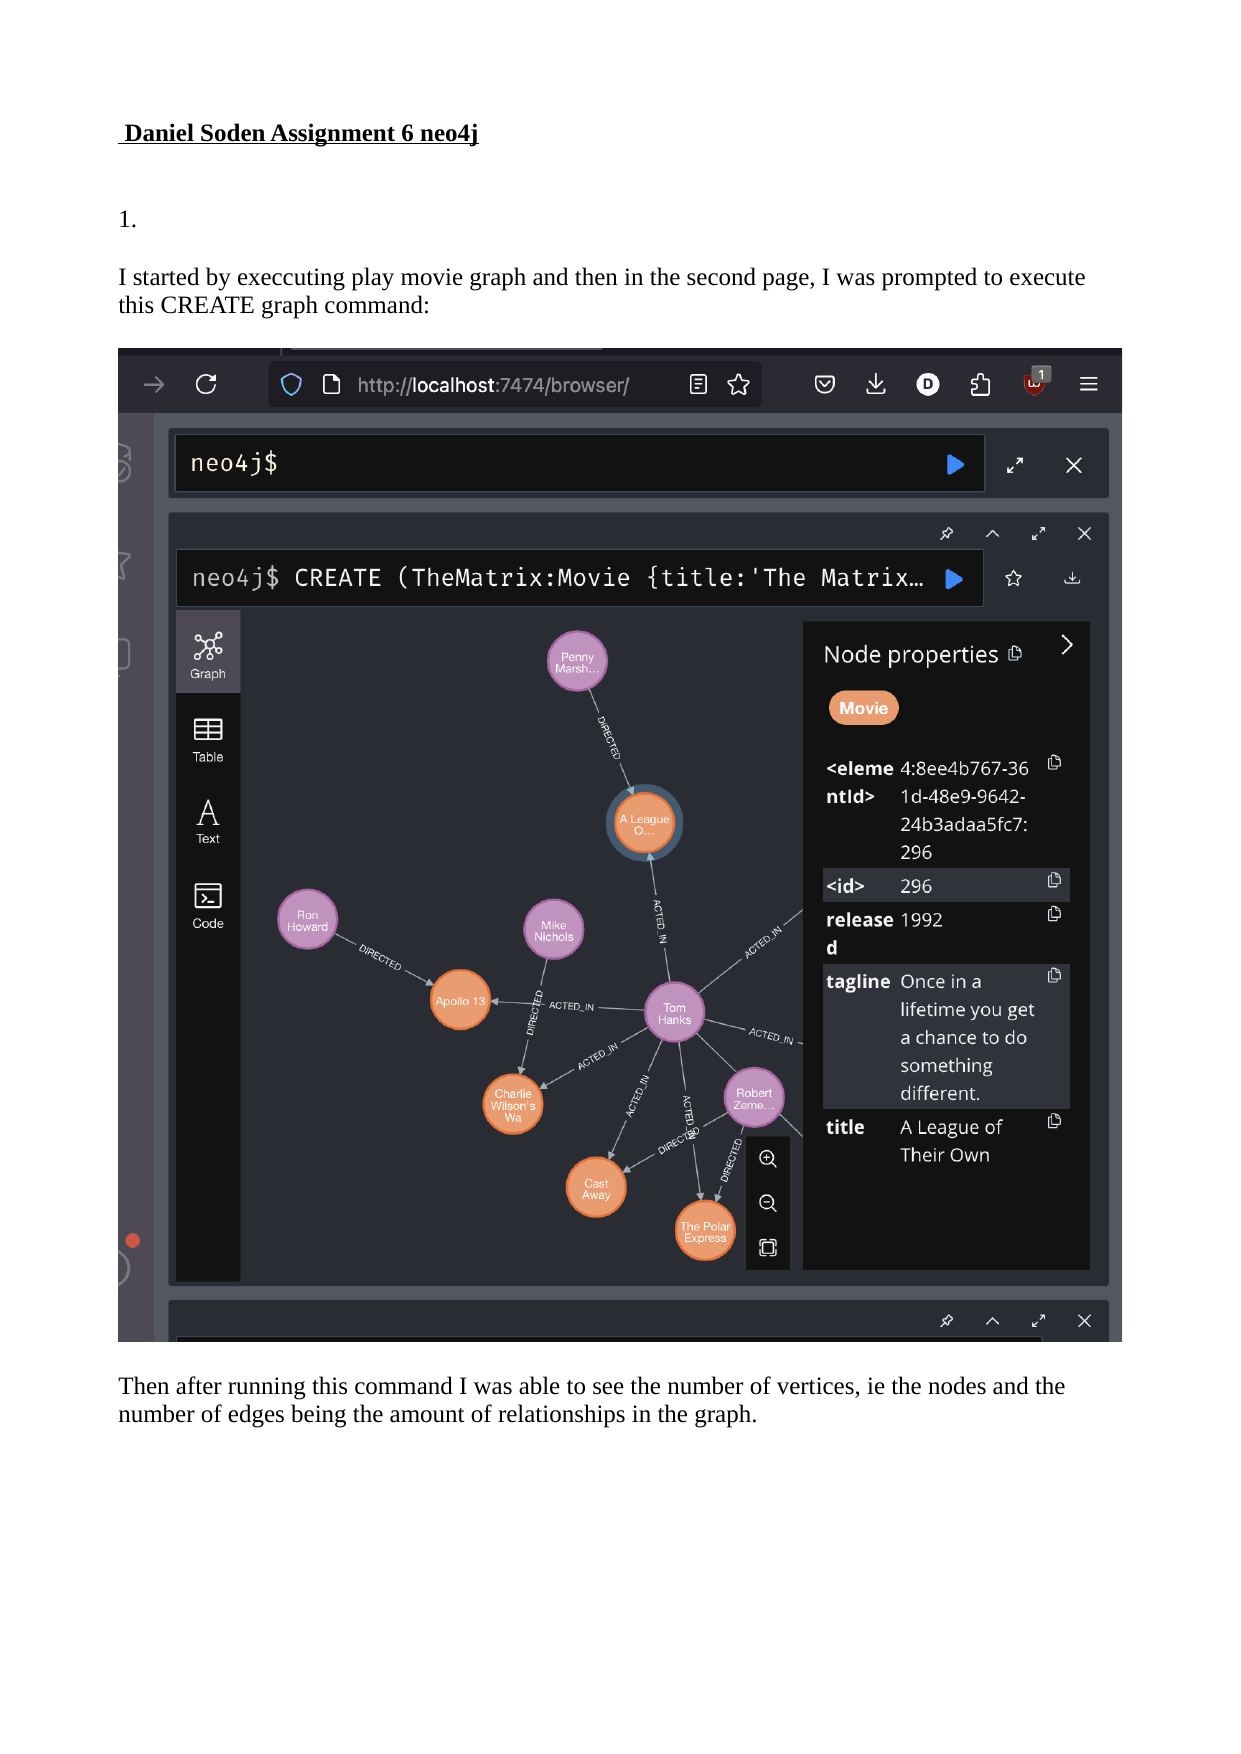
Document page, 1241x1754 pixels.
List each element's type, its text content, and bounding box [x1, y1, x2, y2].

text Then after running this command I was able to see the number of vertices, ie the nodes and the number of edges being the amount of relationships in the graph. [118, 1371, 1122, 1428]
text 1. [118, 204, 1122, 233]
text Daniel Soden Assignment 6 neo4j [118, 118, 1122, 147]
picture [118, 348, 1123, 1342]
text I started by execcuting play movie graph and then in the second page, I was prompted to execute this CREATE graph command: [118, 262, 1122, 319]
